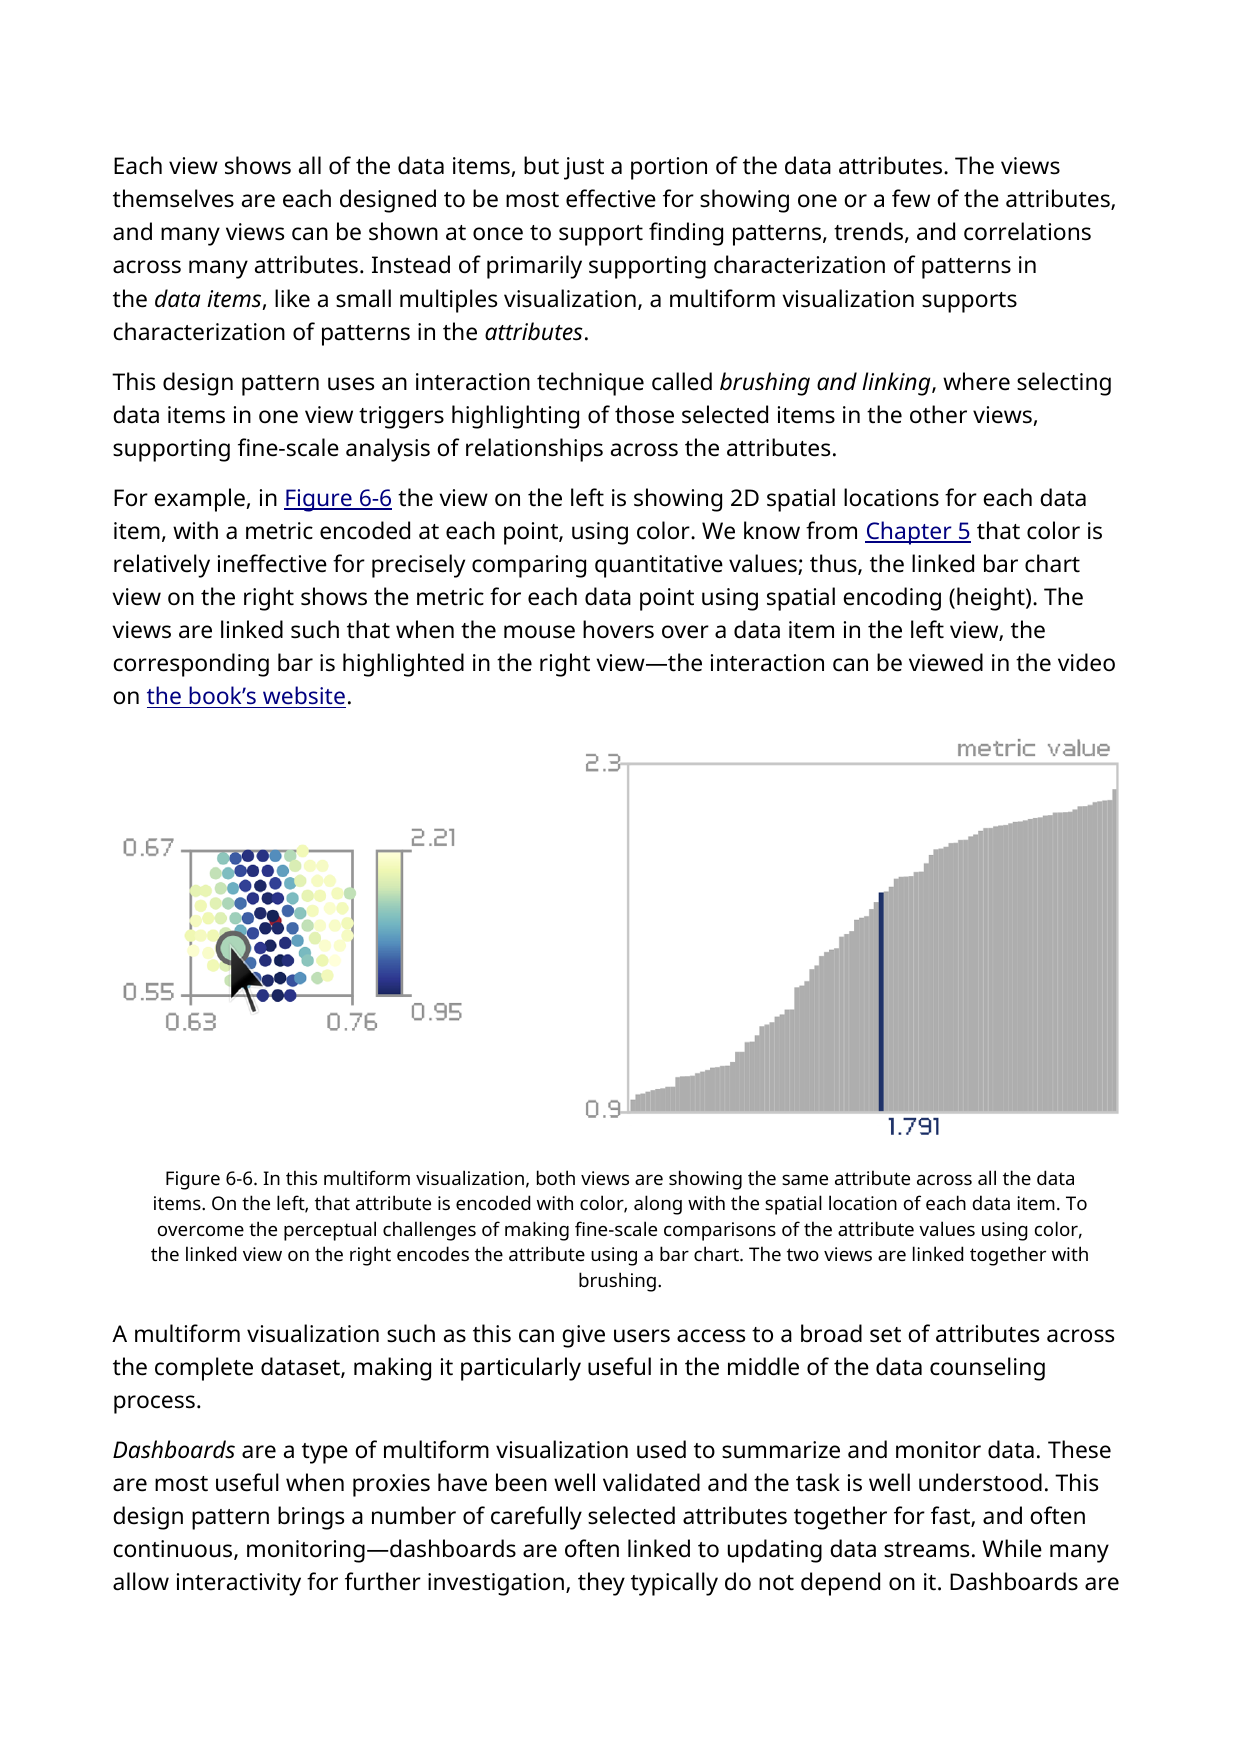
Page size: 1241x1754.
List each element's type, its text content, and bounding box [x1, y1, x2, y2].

text For example, in Figure 6-6 the view on the left is showing 2D spatial locations for each data item, with a metric encoded at each point, using color. We know from Chapter 5 that color is relatively ineffective for precisely comparing quantitative values; thus, the linked bar chart view on the right shows the metric for each data point using spatial encoding (height). The views are linked such that when the mouse hovers over a data item in the left view, the corresponding bar is highlighted in the right view—the interaction can be viewed in the video on the book’s website. [112, 481, 1128, 711]
text Each view shows all of the data items, but just a portion of the data attributes. The views themselves are each designed to be most effective for showing one or a few of the attributes, and many views can be shown at once to support finding patterns, trends, and correlations across many attributes. Instead of primarily supporting characterization of patterns in the data items, like a small multiples visualization, a multiform visualization supports characterization of patterns in the attributes. [112, 150, 1128, 347]
subtitle Figure 6-6. In this multiform visualization, both views are showing the same attribute across all the data items. On the left, that attribute is encoded with color, along with the spatial location of each data item. To overcome the perceptual challenges of making fine-scale comparisons of the attribute values using color, the linked view on the right encodes the attribute using a bar chart. The two views are linked together with brushing. [142, 1165, 1098, 1293]
text This design pattern uses an interaction technique called brushing and linking, where selecting data items in one view triggers highlighting of those selected items in the other views, supporting fine-scale analysis of relationships across the attributes. [112, 365, 1128, 463]
text A multiform visualization such as this can give users access to a broad set of attributes across the complete dataset, making it particularly useful in the middle of the data counseling process. [112, 1318, 1128, 1415]
text Dashboards are a type of multiform visualization used to summarize and monitor data. These are most useful when proxies have been well validated and the task is well understood. This design pattern brings a number of carefully selected attributes together for fast, and often continuous, monitoring—dashboards are often linked to updating data streams. While many allow interactivity for further investigation, they typically do not depend on it. Dashboards are [112, 1434, 1128, 1598]
